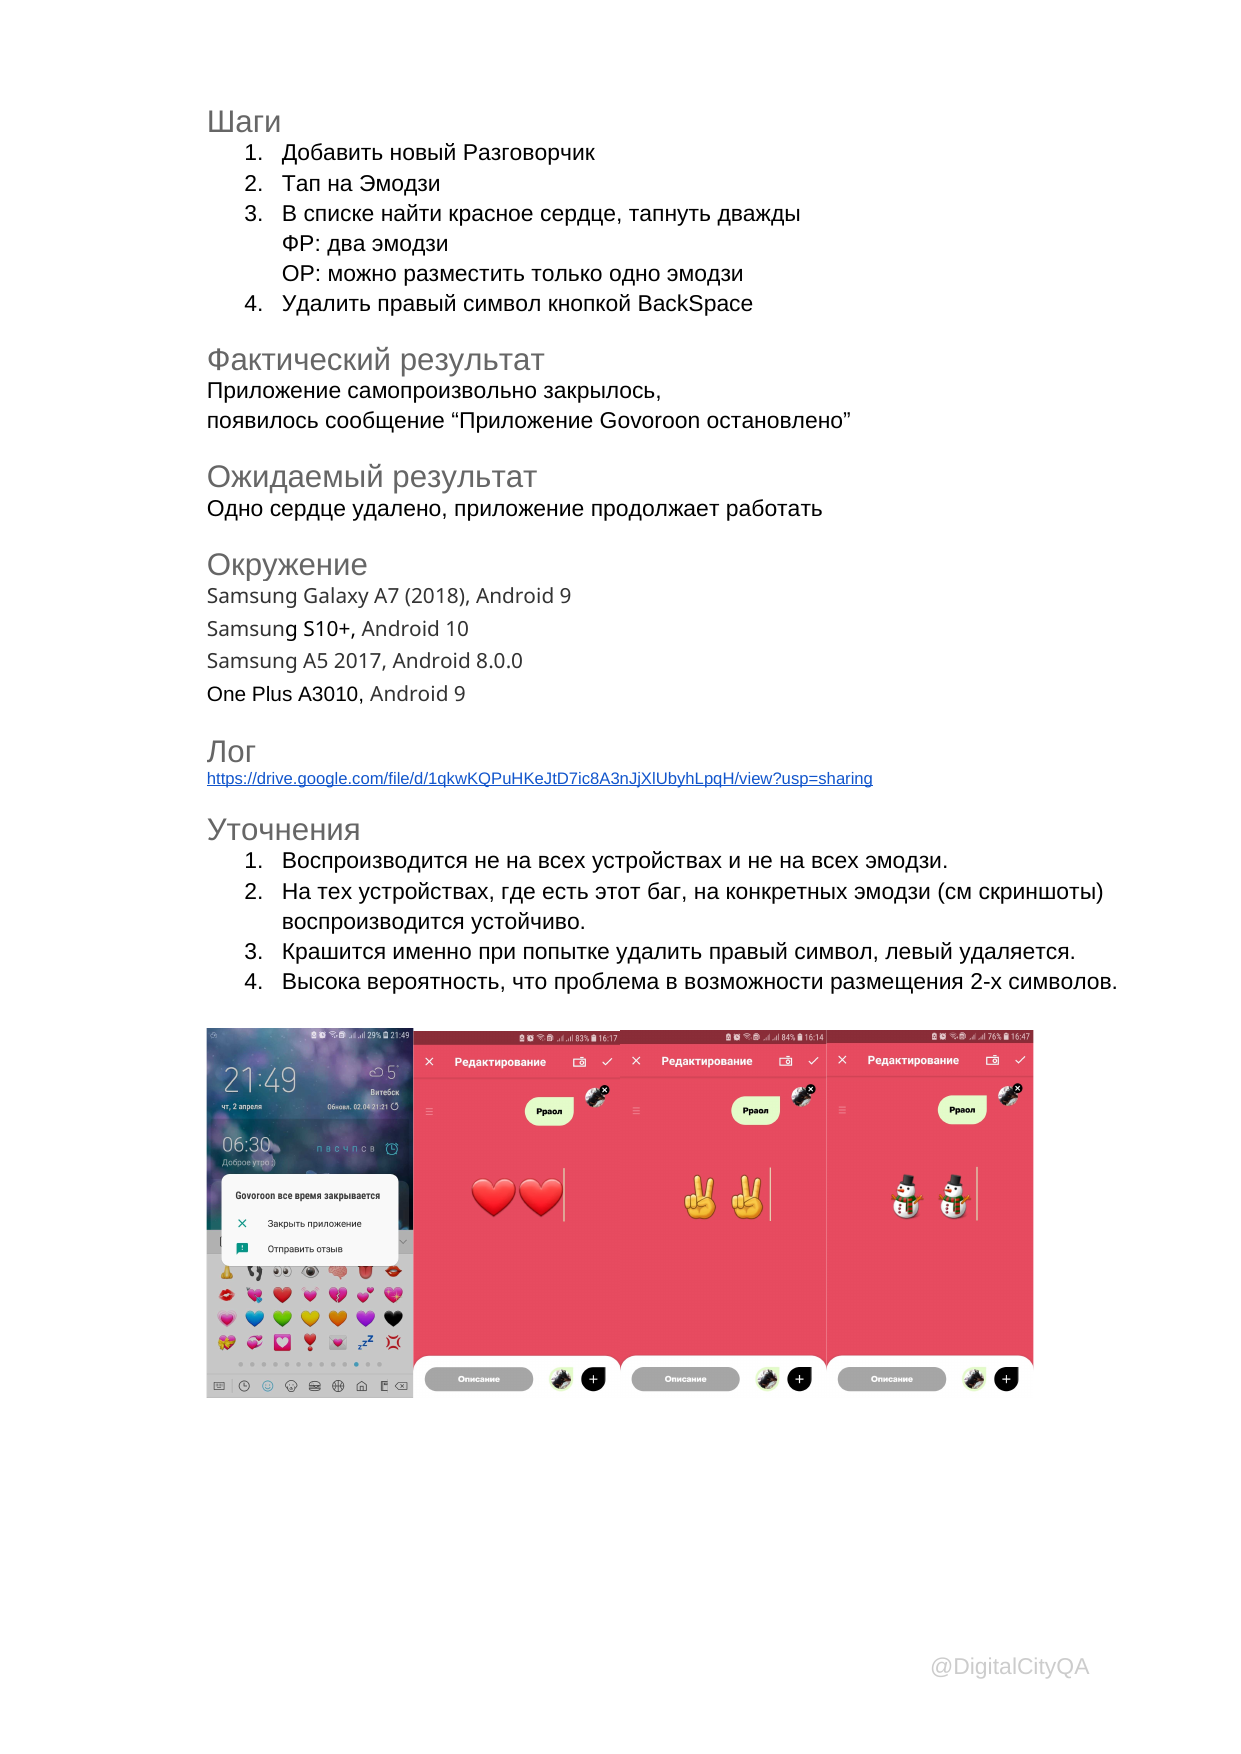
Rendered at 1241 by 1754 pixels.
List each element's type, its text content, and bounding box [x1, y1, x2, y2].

list Тап на Эмодзи [244, 169, 1122, 196]
text https://drive.google.com/file/d/1qkwKQPuHKeJtD7ic8A3nJjXlUbyhLpqH/view?usp=sharing [207, 769, 1122, 788]
text Samsung S10+, Android 10 [207, 614, 1122, 642]
subtitle Ожидаемый результат [207, 458, 1122, 494]
text Одно сердце удалено, приложение продолжает работать [207, 494, 1122, 521]
subtitle Фактический результат [207, 341, 1122, 377]
subtitle Лог [207, 733, 1122, 769]
text Приложение самопроизвольно закрылось, появилось сообщение “Приложение Govoroon остановлено” [207, 377, 1122, 434]
subtitle Окружение [207, 546, 1122, 581]
list Добавить новый Разговорчик [244, 139, 1122, 166]
text One Plus A3010, Android 9 [207, 679, 1122, 708]
picture [206, 1028, 1034, 1398]
subtitle Шаги [207, 103, 1122, 139]
text Samsung Galaxy A7 (2018), Android 9 [207, 581, 1122, 610]
list Удалить правый символ кнопкой BackSpace [244, 290, 1122, 317]
text Samsung A5 2017, Android 8.0.0 [207, 647, 1122, 675]
list Воспроизводится не на всех устройствах и не на всех эмодзи. [244, 847, 1122, 874]
list Крашится именно при попытке удалить правый символ, левый удаляется. [244, 938, 1200, 964]
list В списке найти красное сердце, тапнуть дважды ФР: два эмодзи ОР: можно разместить только одно эмодзи [244, 200, 1122, 286]
list На тех устройствах, где есть этот баг, на конкретных эмодзи (см скриншоты) воспроизводится устойчиво. [244, 878, 1122, 934]
subtitle Уточнения [207, 811, 1122, 847]
list Высока вероятность, что проблема в возможности размещения 2-х символов. [244, 968, 1200, 994]
